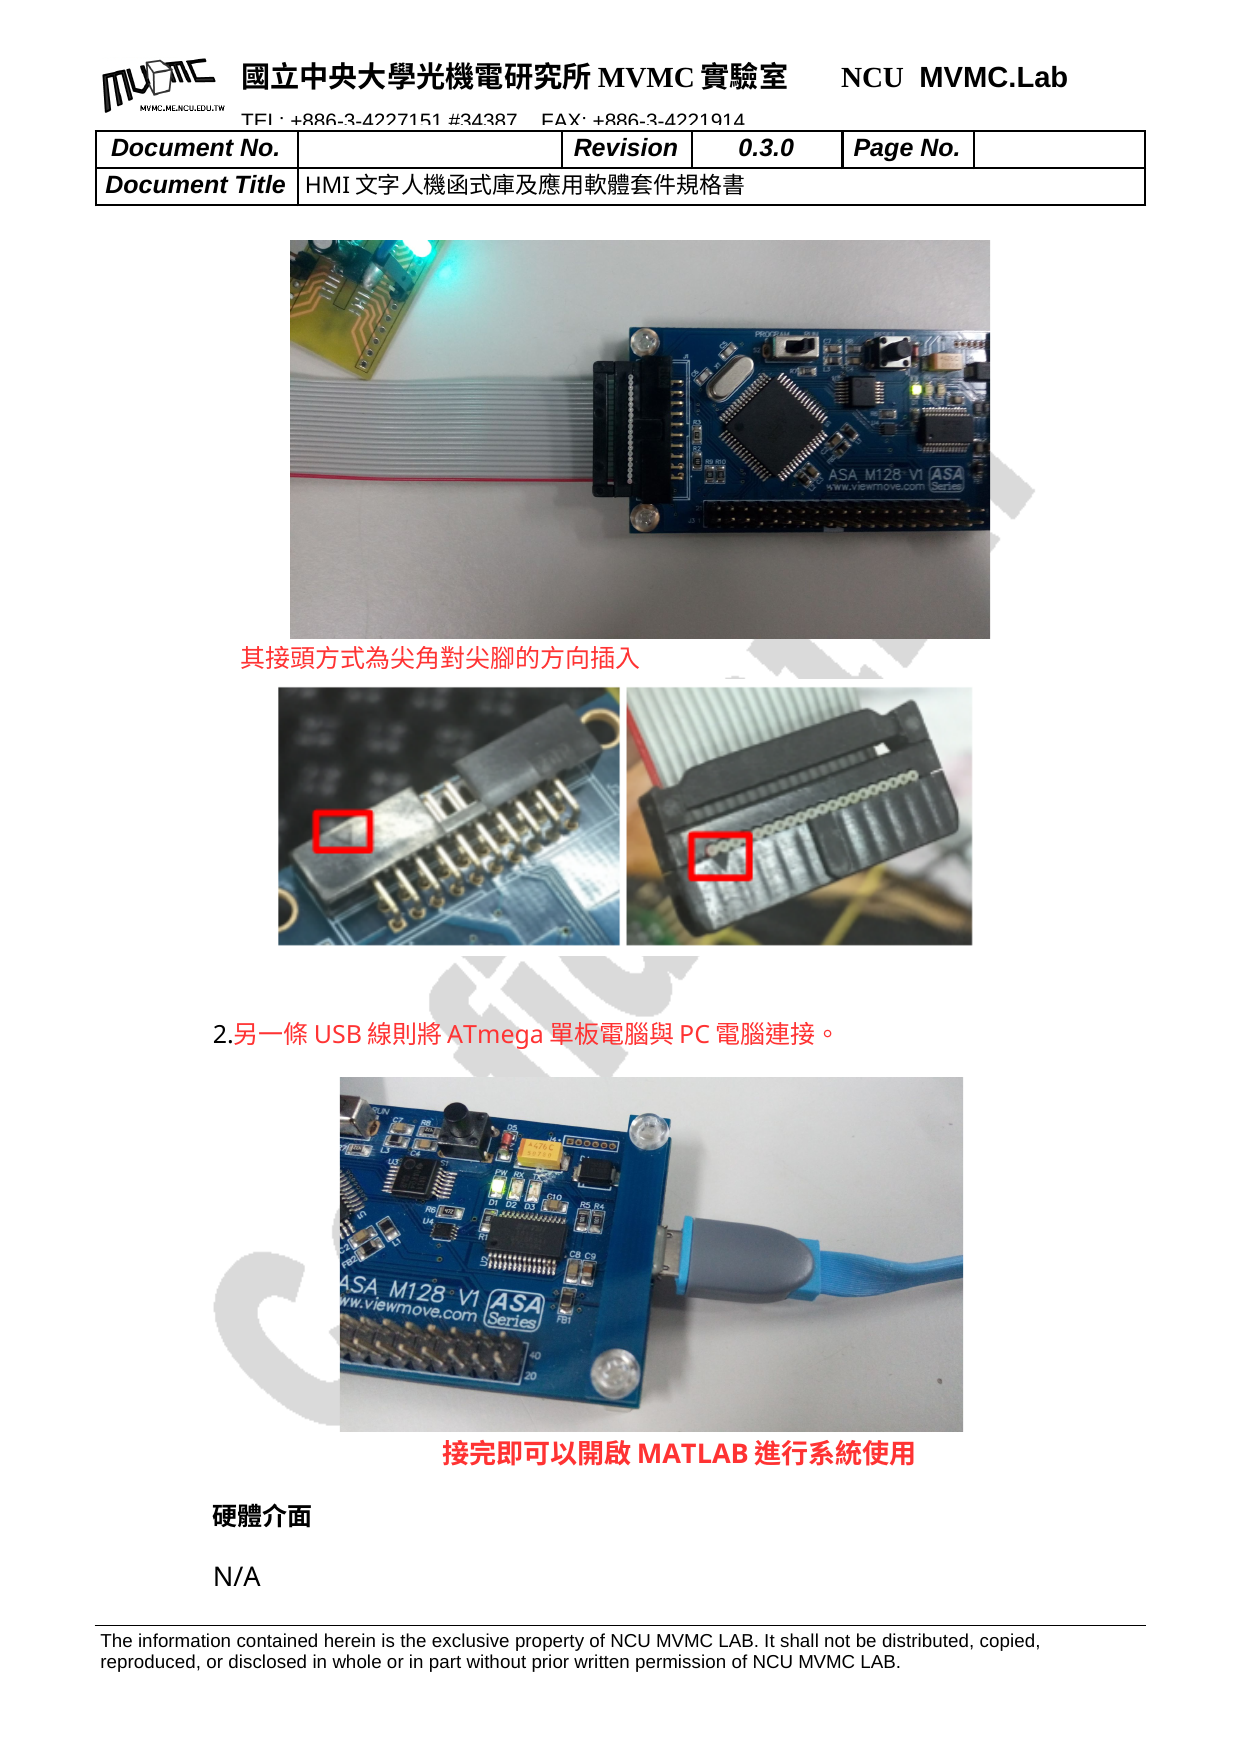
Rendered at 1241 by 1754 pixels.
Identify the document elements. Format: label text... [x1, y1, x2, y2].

picture [299, 132, 561, 167]
subtitle 硬體介面 [213, 1496, 1146, 1532]
subtitle 其接頭方式為尖角對尖腳的方向插入 [213, 241, 1146, 676]
picture [94, 131, 1146, 1625]
picture [299, 169, 1144, 204]
picture [563, 132, 691, 167]
picture [975, 132, 1144, 167]
text N/A [213, 1557, 1146, 1594]
picture [94, 47, 1146, 130]
picture [97, 169, 297, 204]
picture [94, 1626, 1146, 1683]
picture [97, 132, 297, 167]
picture [844, 132, 973, 167]
picture [339, 1077, 964, 1432]
picture [693, 132, 841, 167]
subtitle 2.另一條USB線則將ATmega單板電腦與PC電腦連接。 [213, 1014, 1146, 1051]
subtitle 接完即可以開啟MATLAB進行系統使用 [213, 1076, 1146, 1471]
